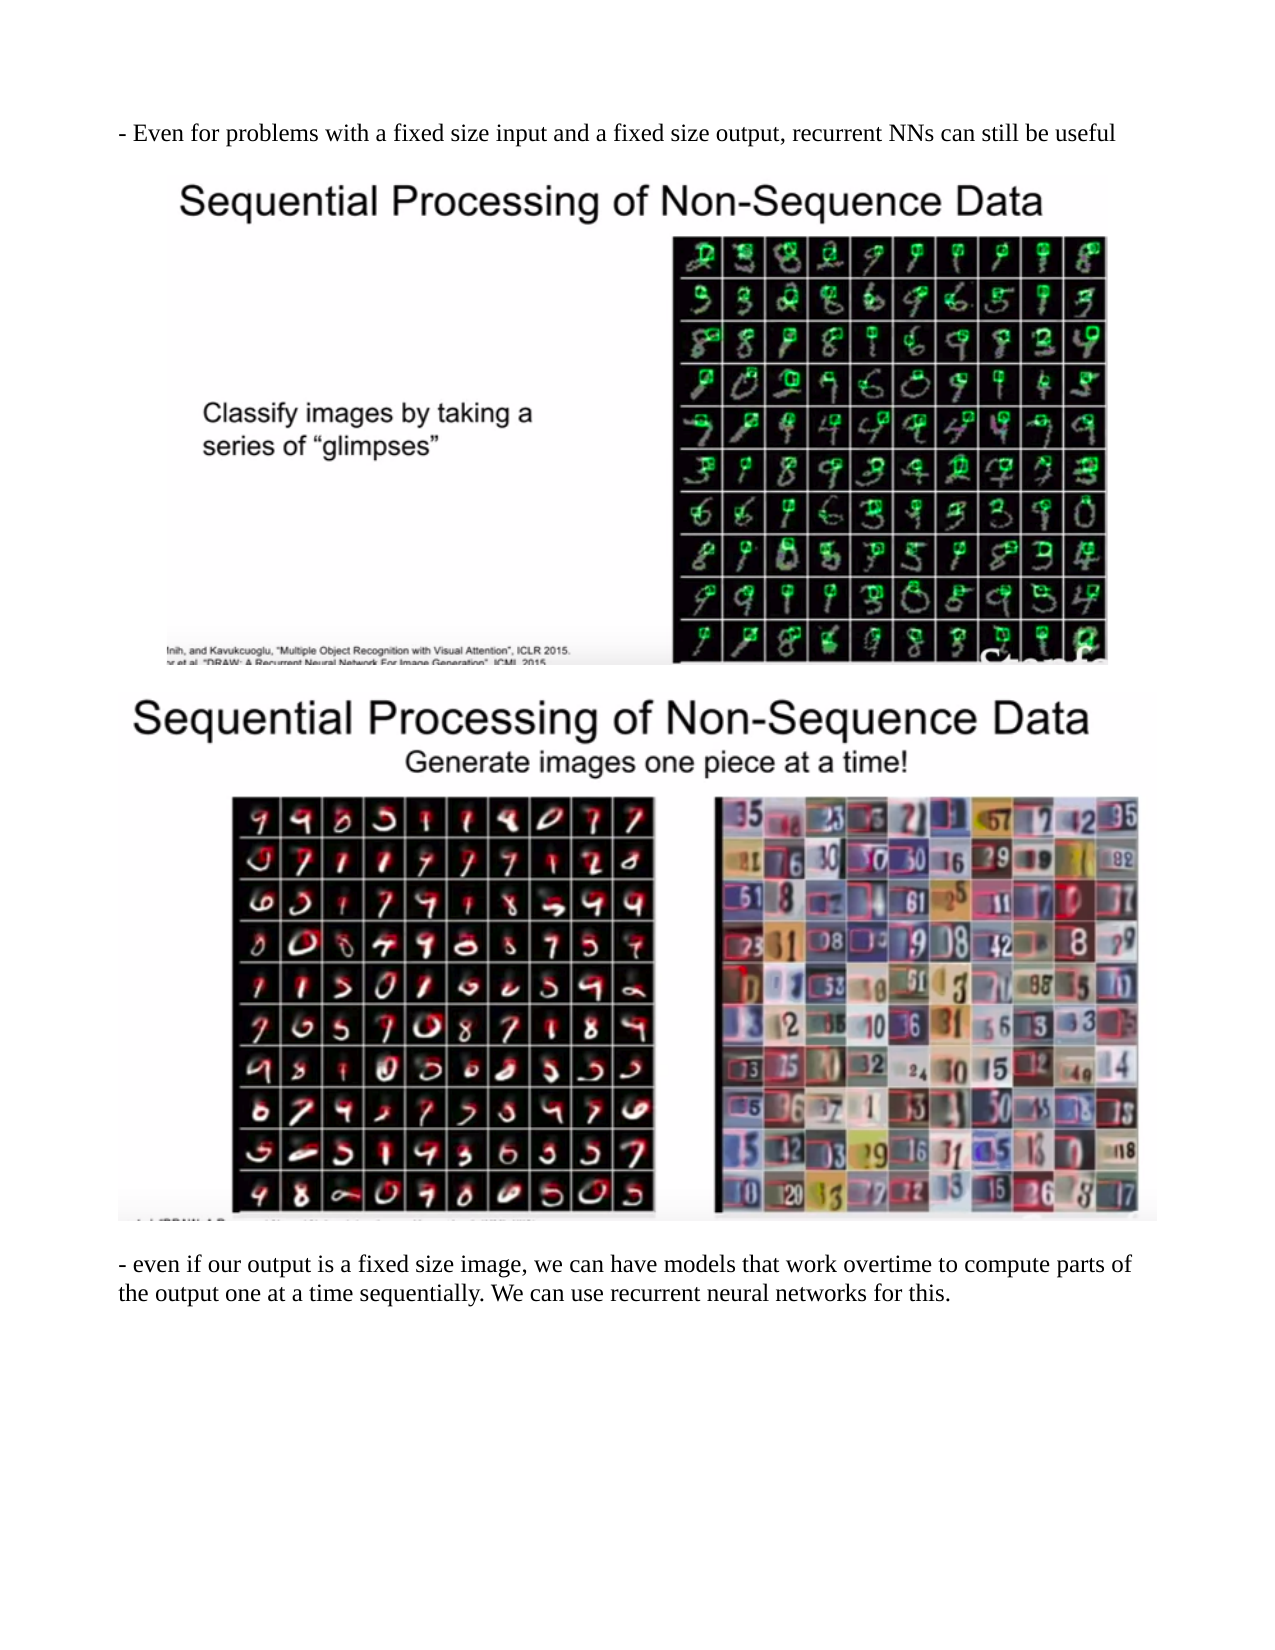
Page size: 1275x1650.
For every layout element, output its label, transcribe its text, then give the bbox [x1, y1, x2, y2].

picture [118, 692, 1157, 1221]
text - even if our output is a fixed size image, we can have models that work overtime to compute parts of the output one at a time sequentially. We can use recurrent neural networks for this. [118, 1249, 1157, 1307]
picture [166, 175, 1109, 665]
text - Even for problems with a fixed size input and a fixed size output, recurrent NNs can still be useful [118, 118, 1157, 147]
